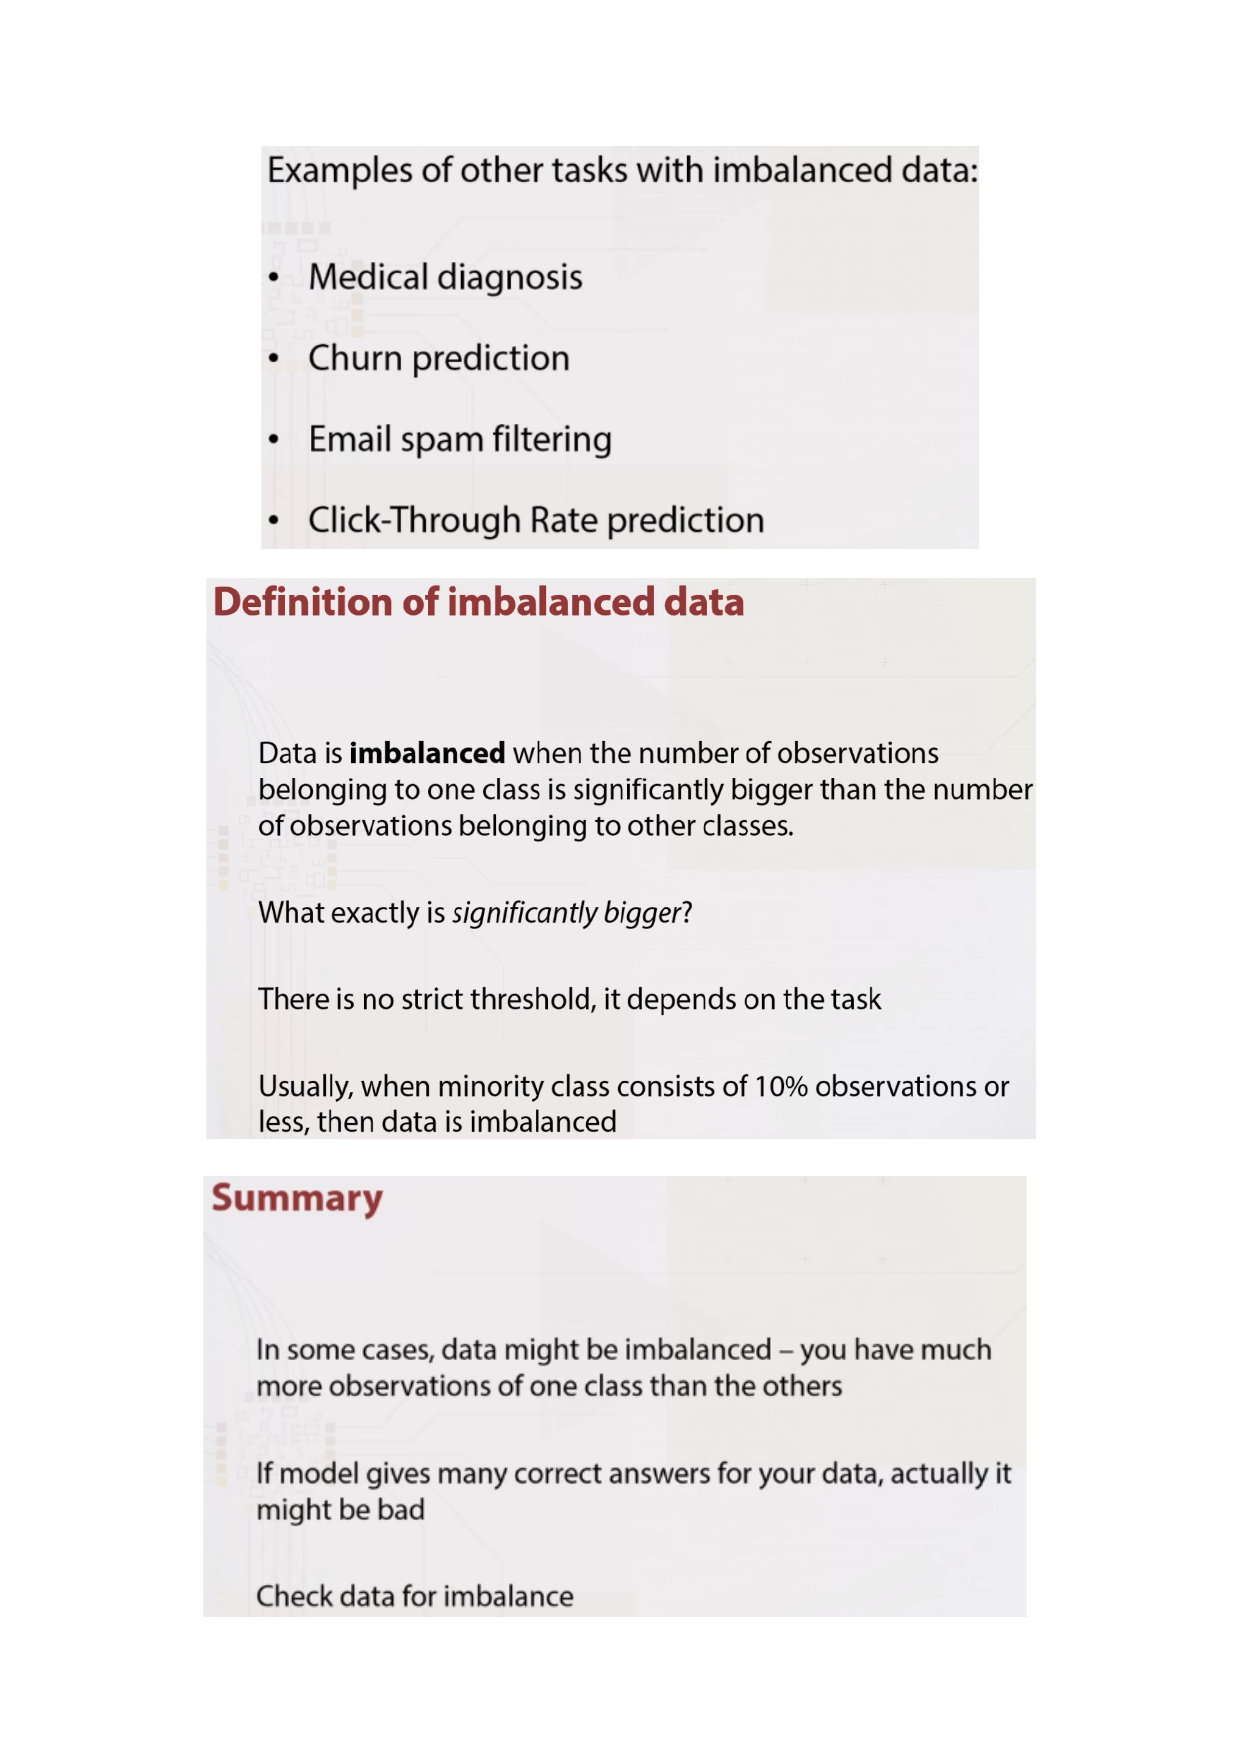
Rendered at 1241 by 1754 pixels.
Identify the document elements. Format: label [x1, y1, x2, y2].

picture [261, 146, 979, 549]
picture [206, 578, 1037, 1139]
picture [203, 1176, 1027, 1617]
